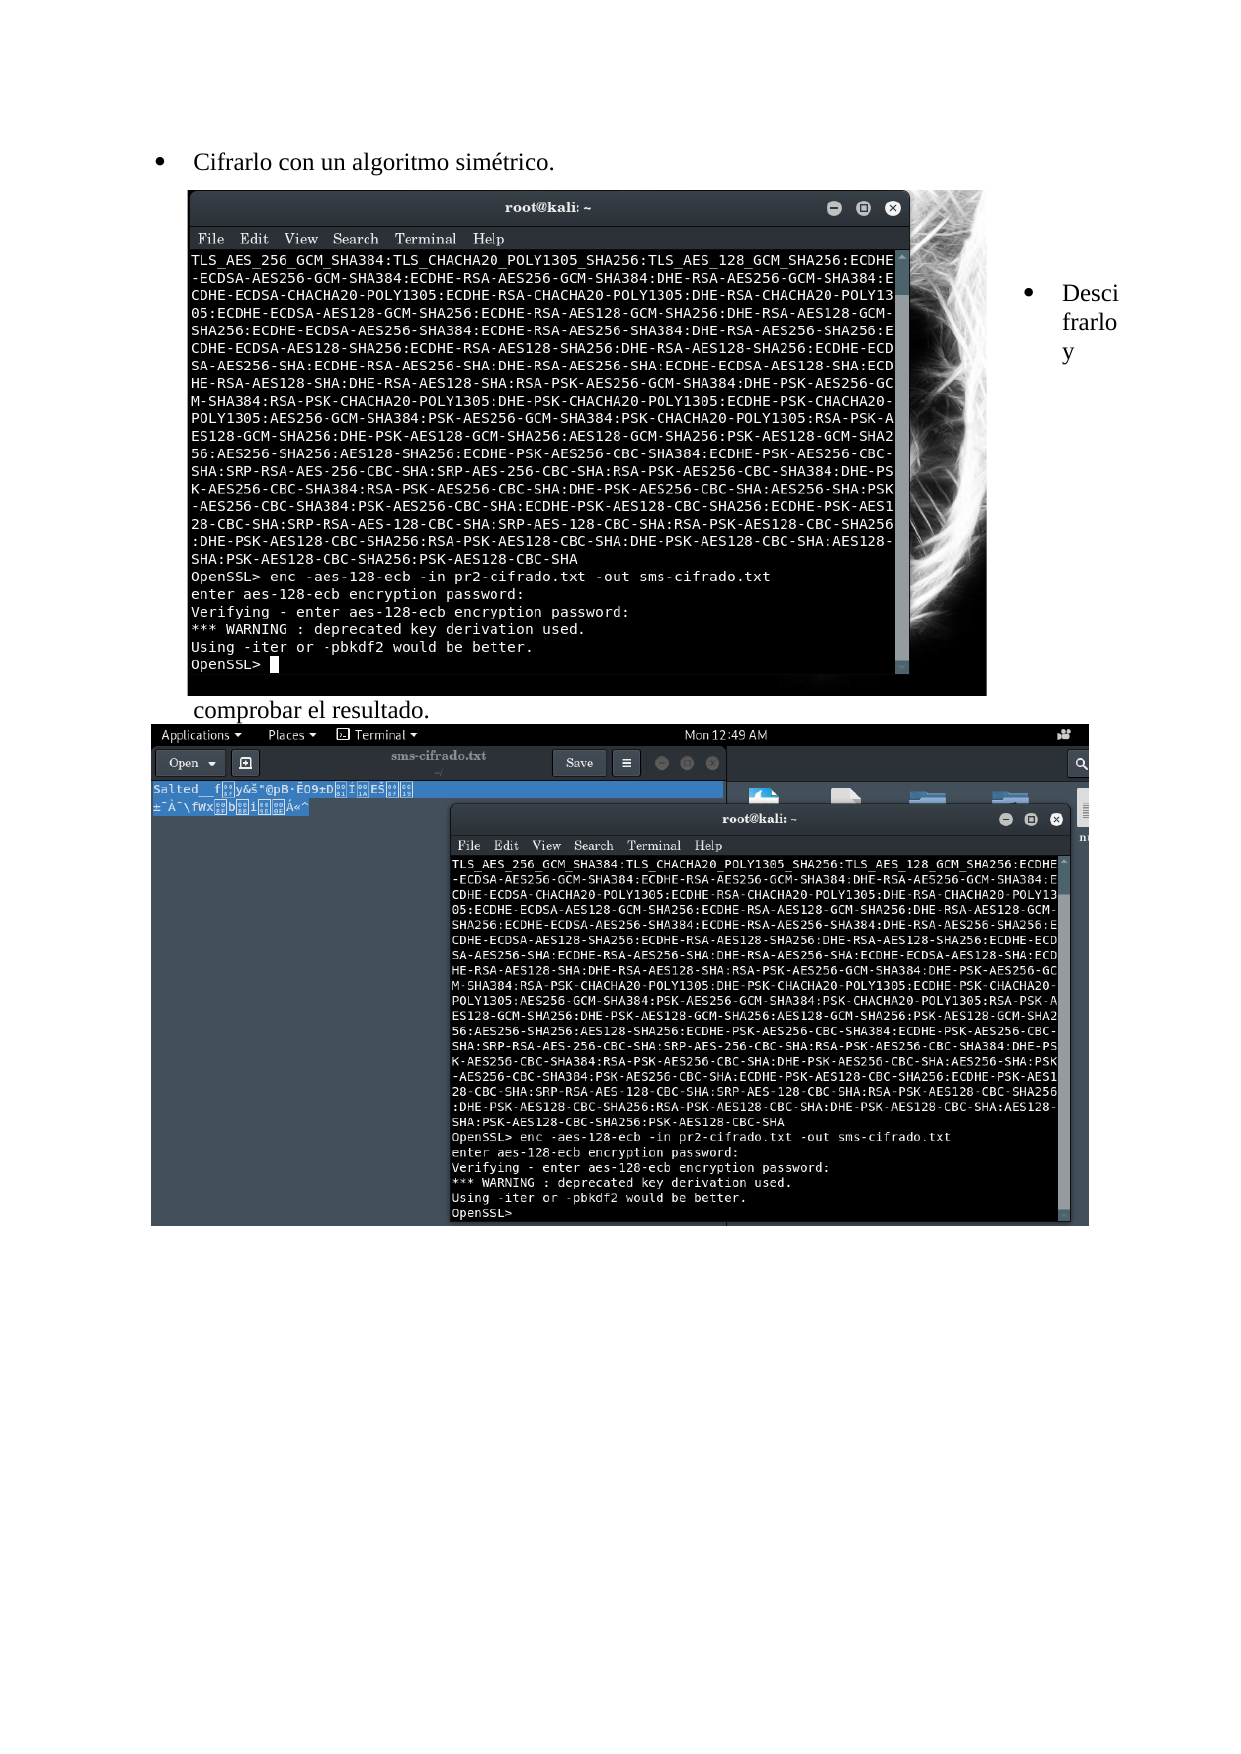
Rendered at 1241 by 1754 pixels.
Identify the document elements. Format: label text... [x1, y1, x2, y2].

picture [151, 724, 1089, 1226]
list Descifrarlo y comprobar el resultado. [156, 278, 1122, 724]
list Cifrarlo con un algoritmo simétrico. [156, 147, 1122, 176]
picture [827, 190, 987, 696]
